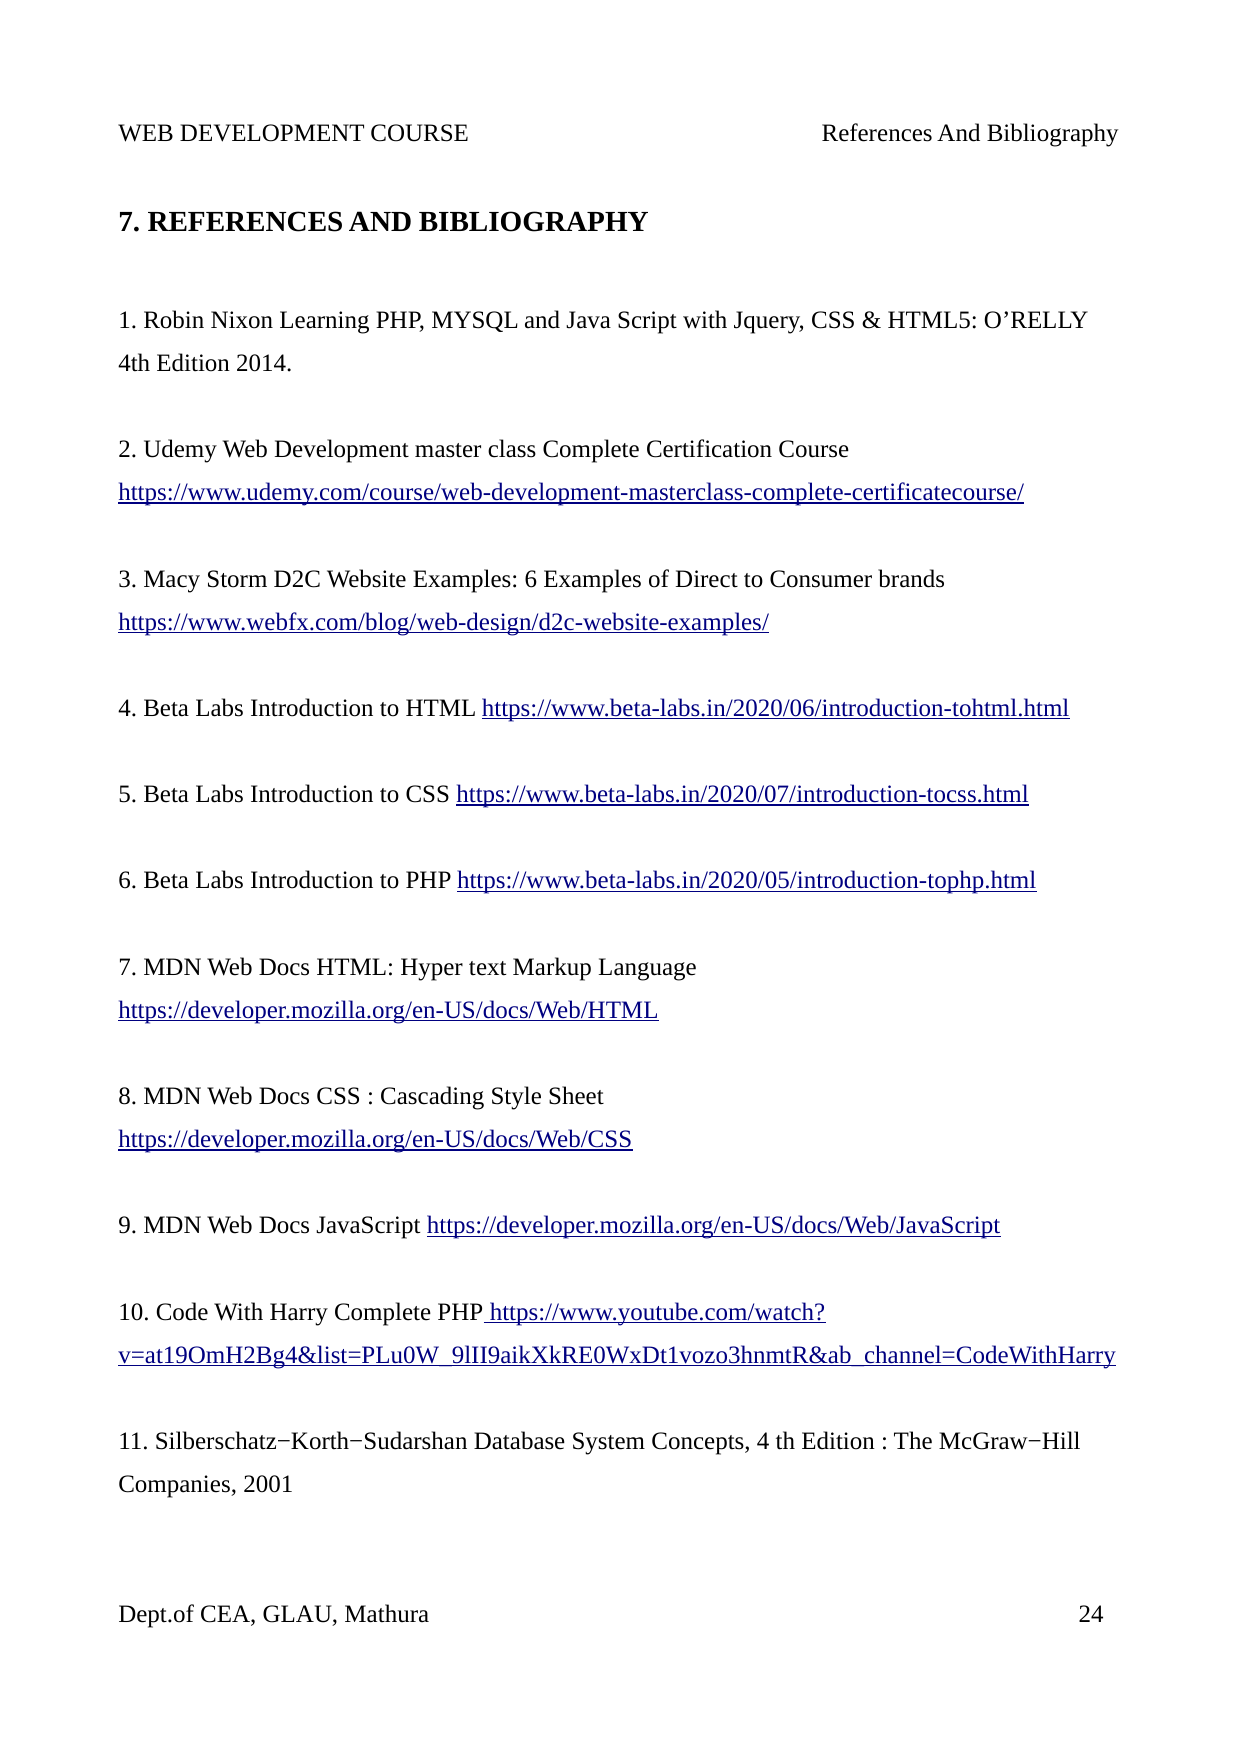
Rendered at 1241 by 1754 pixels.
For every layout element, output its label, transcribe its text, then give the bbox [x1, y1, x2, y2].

text 5. Beta Labs Introduction to CSS https://www.beta-labs.in/2020/07/introduction-tocss.html [118, 779, 1122, 808]
text 7. MDN Web Docs HTML: Hyper text Markup Language https://developer.mozilla.org/en-US/docs/Web/HTML [118, 952, 1122, 1024]
text 6. Beta Labs Introduction to PHP https://www.beta-labs.in/2020/05/introduction-tophp.html [118, 866, 1122, 894]
text 11. Silberschatz−Korth−Sudarshan Database System Concepts, 4 th Edition : The McGraw−Hill Companies, 2001 [118, 1426, 1122, 1498]
text 3. Macy Storm D2C Website Examples: 6 Examples of Direct to Consumer brands https://www.webfx.com/blog/web-design/d2c-website-examples/ [118, 564, 1122, 636]
text 2. Udemy Web Development master class Complete Certification Course https://www.udemy.com/course/web-development-masterclass-complete-certificatecourse/ [118, 434, 1122, 506]
text 4. Beta Labs Introduction to HTML https://www.beta-labs.in/2020/06/introduction-tohtml.html [118, 693, 1122, 722]
text 1. Robin Nixon Learning PHP, MYSQL and Java Script with Jquery, CSS & HTML5: O’RELLY 4th Edition 2014. [118, 305, 1122, 377]
text 8. MDN Web Docs CSS : Cascading Style Sheet https://developer.mozilla.org/en-US/docs/Web/CSS [118, 1081, 1122, 1153]
text 7. REFERENCES AND BIBLIOGRAPHY [118, 204, 1122, 238]
text 10. Code With Harry Complete PHP https://www.youtube.com/watch?v=at19OmH2Bg4&list=PLu0W_9lII9aikXkRE0WxDt1vozo3hnmtR&ab_channel=CodeWithHarry [118, 1297, 1122, 1369]
text Dept.of CEA, GLAU, Mathura 24 [118, 1599, 1122, 1627]
text 9. MDN Web Docs JavaScript https://developer.mozilla.org/en-US/docs/Web/JavaScript [118, 1211, 1122, 1239]
text WEB DEVELOPMENT COURSE References And Bibliography [118, 118, 1122, 147]
